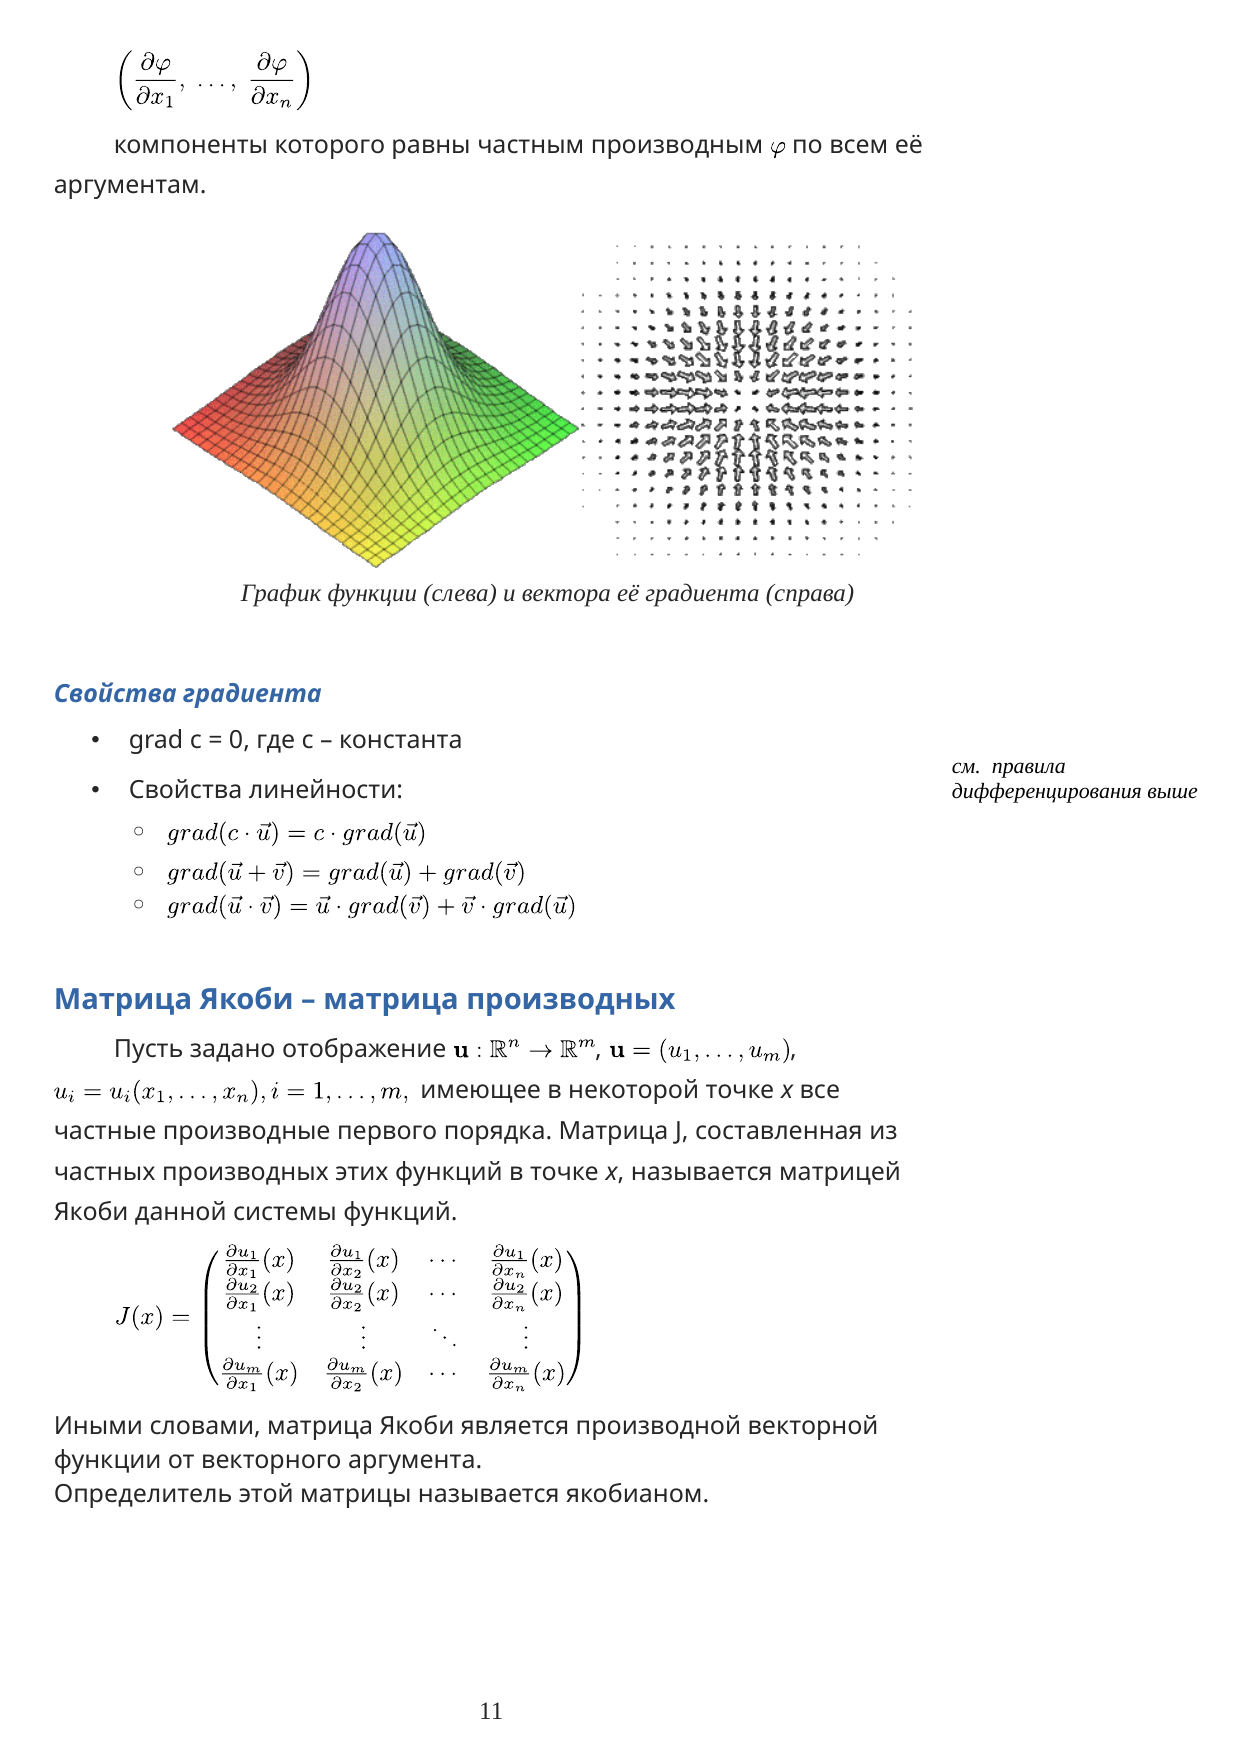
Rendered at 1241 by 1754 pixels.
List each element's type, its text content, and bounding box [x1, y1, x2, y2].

subtitle Матрица Якоби – матрица производных [53, 979, 928, 1018]
list Свойства линейности: [91, 771, 928, 805]
text Определитель этой матрицы называется якобианом. [53, 1476, 928, 1510]
text Пусть задано отображение , , имеющее в некоторой точке x все частные производные первого порядка. Матрица J, составленная из частных производных этих функций в точке x, называется матрицей Якоби данной системы функций. [53, 1031, 928, 1228]
picture [169, 223, 928, 573]
text Иными словами, матрица Якоби является производной векторной функции от векторного аргумента. [53, 1407, 928, 1476]
text компоненты которого равны частным производным по всем её аргументам. [53, 126, 928, 201]
subtitle Свойства градиента [53, 676, 928, 710]
list grad c = 0, где c – константа [91, 722, 928, 756]
text График функции (слева) и вектора её градиента (справа) [170, 573, 927, 607]
